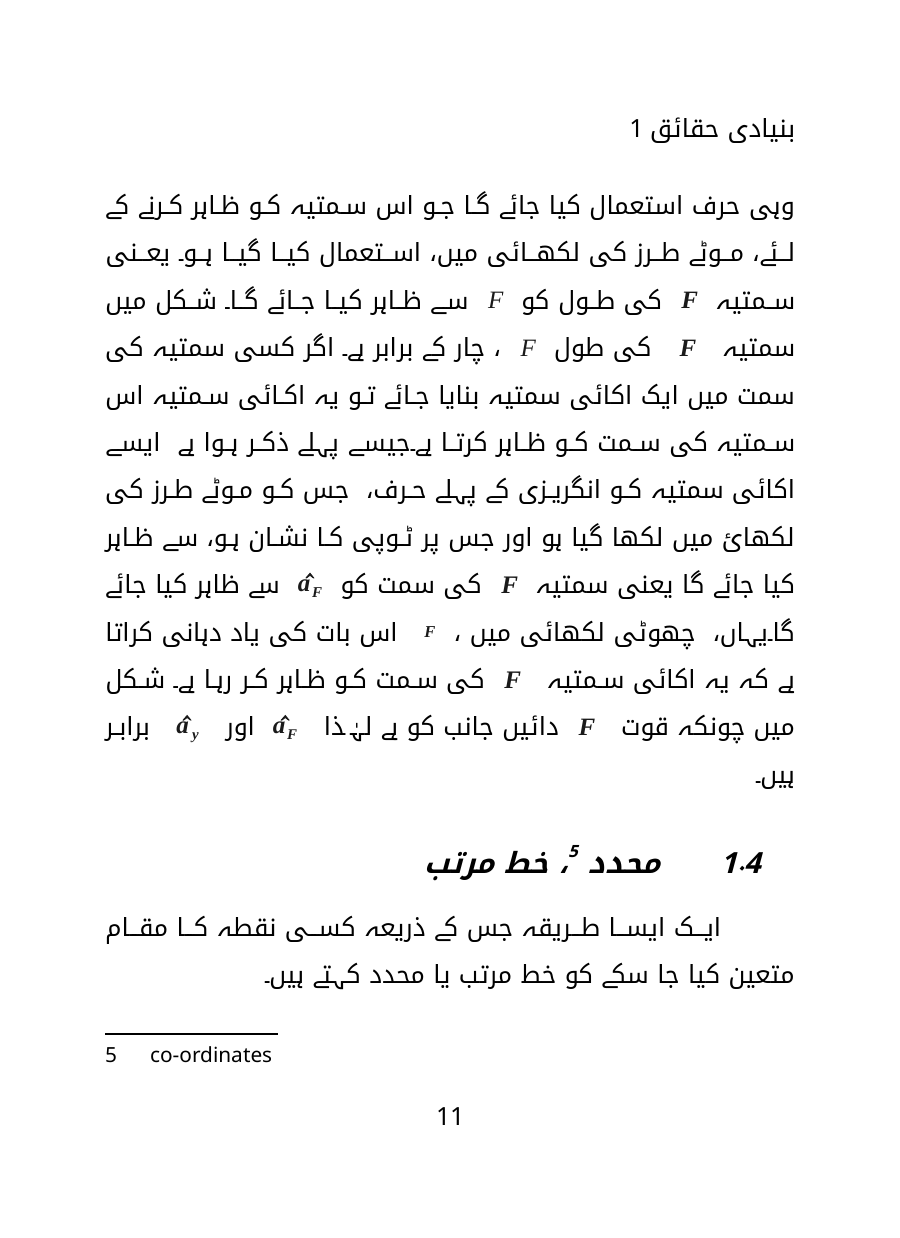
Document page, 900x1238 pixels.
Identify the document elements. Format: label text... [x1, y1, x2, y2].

subtitle محدد ، خط مرتب [105, 836, 720, 891]
list co-ordinates [105, 1040, 795, 1068]
text ایک ایسا طریقہ جس کے ذریعہ کسی نقطہ کا مقام متعین کیا جا سکے کو خط مرتب یا محدد کہتے ہیں۔ [105, 904, 795, 999]
text وہ خط جس کا طول اور سمت معین ہو، اسے سمتیہ کہتے ہیں۔ سمتیہ کو انگریزی یا لاطینی زبان کے چھوٹے یا بڑے حروف، جن کو موٹے طرز کی لکھائی میں لکھا گیا ہو، سے ظاہر کیا جائے گا، مثلاً قوت کو سے ظاہر کیا جائے گا۔یہاں شکل 1.1 سے رجوع کرنا بہتر ہے۔ ایک ایسا سمتیہ جس کی طول ایک ہو، کو اکائی سمتیہ کہتے ہیں۔ اس کتاب میں اکائی سمتیہ کو انگریزی کے پہلے حرف جس کو موٹے طرز کی لکھائ میں لکھا گیا ہو اور جس پر ٹوپی کا نشان ہو سے ظاہر کیا جائے گا، مثلاً اکائی سمتیہخلاء کی تین عمودی سمتوں کو ظاہر کرتے ہیں۔میں، چھوٹی لکھائی میں، اس بات کی یاد دہانی کراتا ہے کہ یہ سمتیہ خلاء کی سمت کو ظاہر کرتا ہے۔ اگر کسی سمتیہ کی طول اور اس کی سمت کو علیحدہ علیحدہ لکھنا ہو تو اس کے طول کو ظاہر کرنے کے لئے سادہ طرز کی لکھائ میں وہی حرف استعمال کیا جائے گا جو اس سمتیہ کو ظاہر کرنے کے لئے، موٹے طرز کی لکھائی میں، استعمال کیا گیا ہو۔ یعنی سمتیہکی طول کوسے ظاہر کیا جائے گا۔ شکل میں سمتیہ کی طول، چار کے برابر ہے۔ اگر کسی سمتیہ کی سمت میں ایک اکائی سمتیہ بنایا جائے تو یہ اکائی سمتیہ اس سمتیہ کی سمت کو ظاہر کرتا ہے۔جیسے پہلے ذکر ہوا ہے ایسے اکائی سمتیہ کو انگریزی کے پہلے حرف، جس کو موٹے طرز کی لکھائ میں لکھا گیا ہو اور جس پر ٹوپی کا نشان ہو، سے ظاہر کیا جائے گا یعنی سمتیہکی سمت کوسے ظاہر کیا جائے گا۔یہاں، چھوٹی لکھائی میں ، اس بات کی یاد دہانی کراتا ہے کہ یہ اکائی سمتیہ کی سمت کو ظاہر کر رہا ہے۔ شکل میں چونکہ قوت دائیں جانب کو ہے لہٰذا اور برابر ہیں۔ [105, 182, 795, 798]
